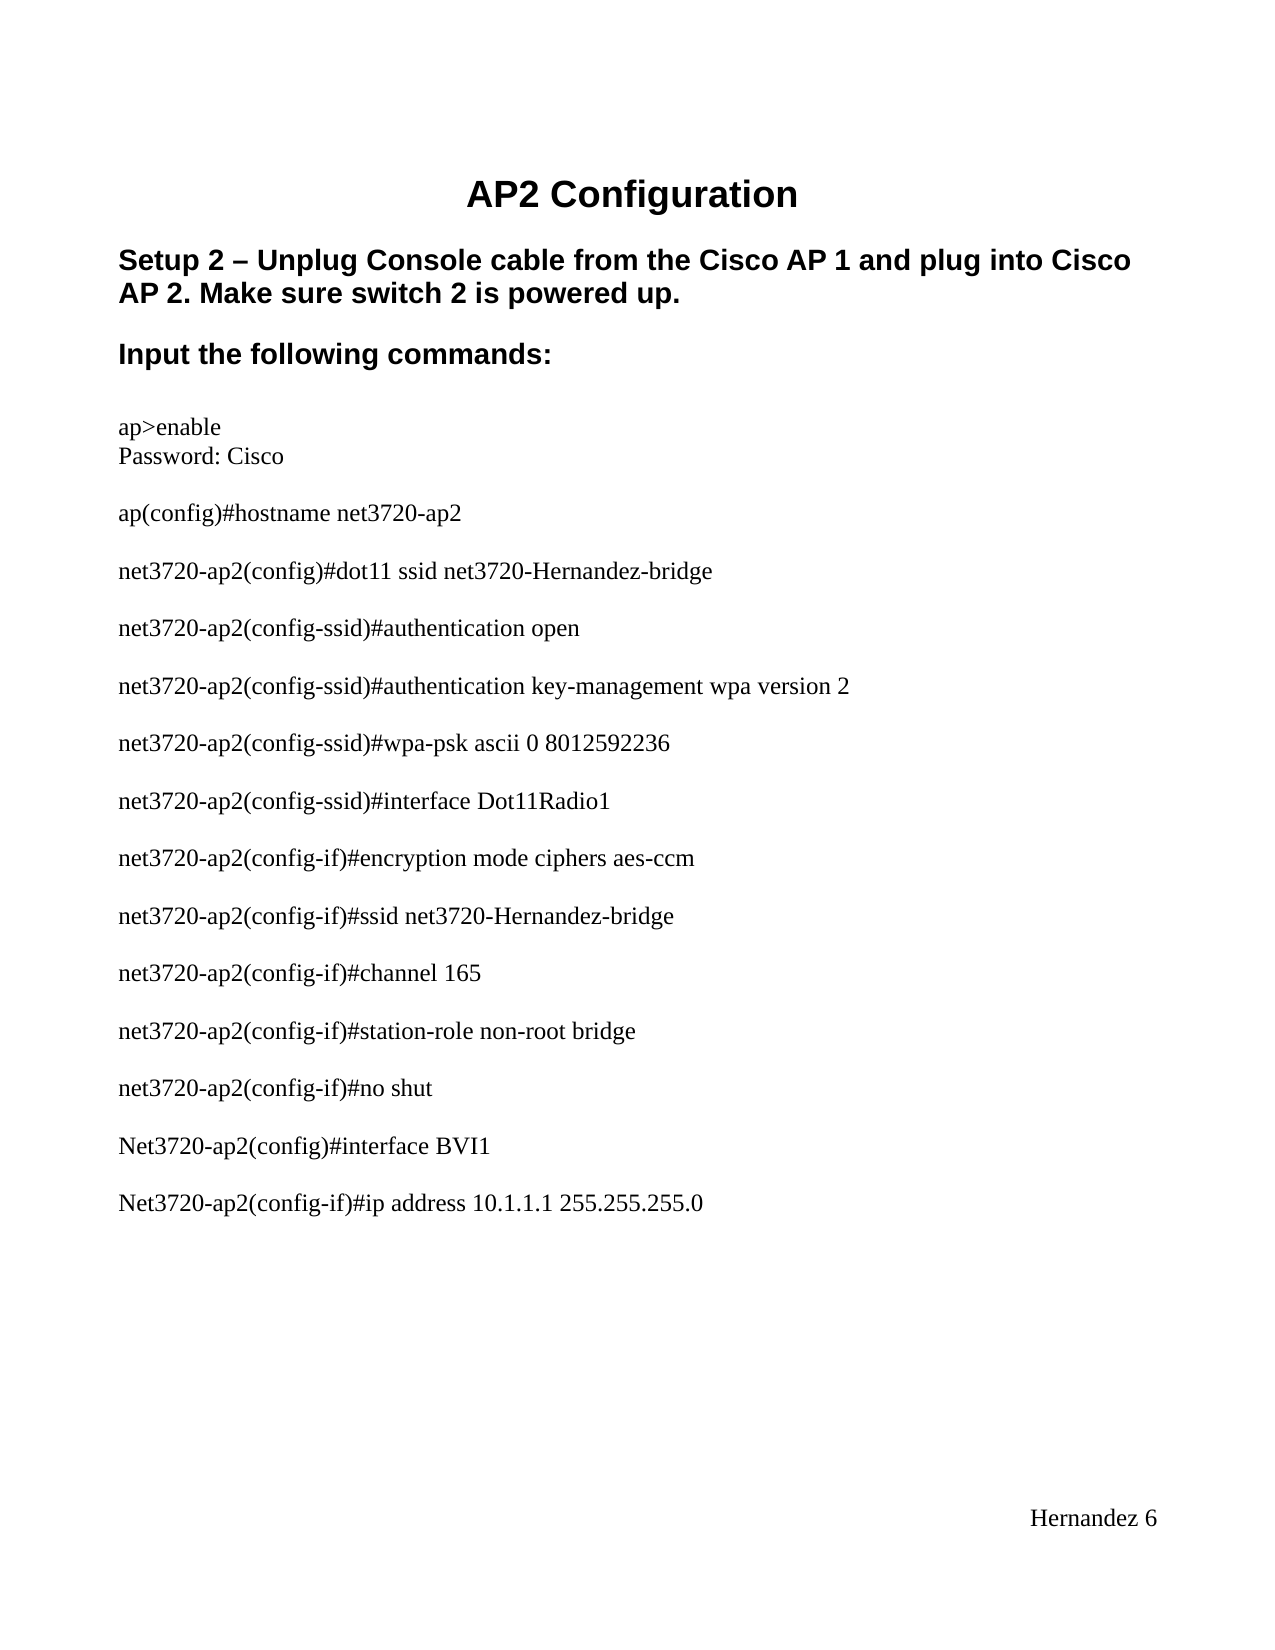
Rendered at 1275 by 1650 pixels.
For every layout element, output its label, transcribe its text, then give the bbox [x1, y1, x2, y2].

text net3720-ap2(config-if)#no shut [118, 1073, 1157, 1102]
subtitle AP2 Configuration [118, 172, 1157, 216]
subtitle Setup 2 – Unplug Console cable from the Cisco AP 1 and plug into Cisco AP 2. Make sure switch 2 is powered up. [118, 243, 1157, 310]
text Password: Cisco [118, 441, 1157, 470]
text net3720-ap2(config-ssid)#interface Dot11Radio1 [118, 786, 1157, 815]
text net3720-ap2(config-ssid)#wpa-psk ascii 0 8012592236 [118, 728, 1157, 757]
subtitle Input the following commands: [118, 337, 1157, 371]
text net3720-ap2(config-if)#ssid net3720-Hernandez-bridge [118, 901, 1157, 930]
text ap(config)#hostname net3720-ap2 [118, 498, 1157, 527]
text net3720-ap2(config)#dot11 ssid net3720-Hernandez-bridge [118, 556, 1157, 585]
text ap>enable [118, 412, 1157, 441]
text Net3720-ap2(config)#interface BVI1 [118, 1131, 1157, 1160]
text Net3720-ap2(config-if)#ip address 10.1.1.1 255.255.255.0 [118, 1188, 1157, 1217]
text net3720-ap2(config-if)#station-role non-root bridge [118, 1016, 1157, 1045]
text net3720-ap2(config-ssid)#authentication key-management wpa version 2 [118, 671, 1157, 700]
text net3720-ap2(config-if)#encryption mode ciphers aes-ccm [118, 843, 1157, 872]
text net3720-ap2(config-ssid)#authentication open [118, 613, 1157, 642]
text net3720-ap2(config-if)#channel 165 [118, 958, 1157, 987]
